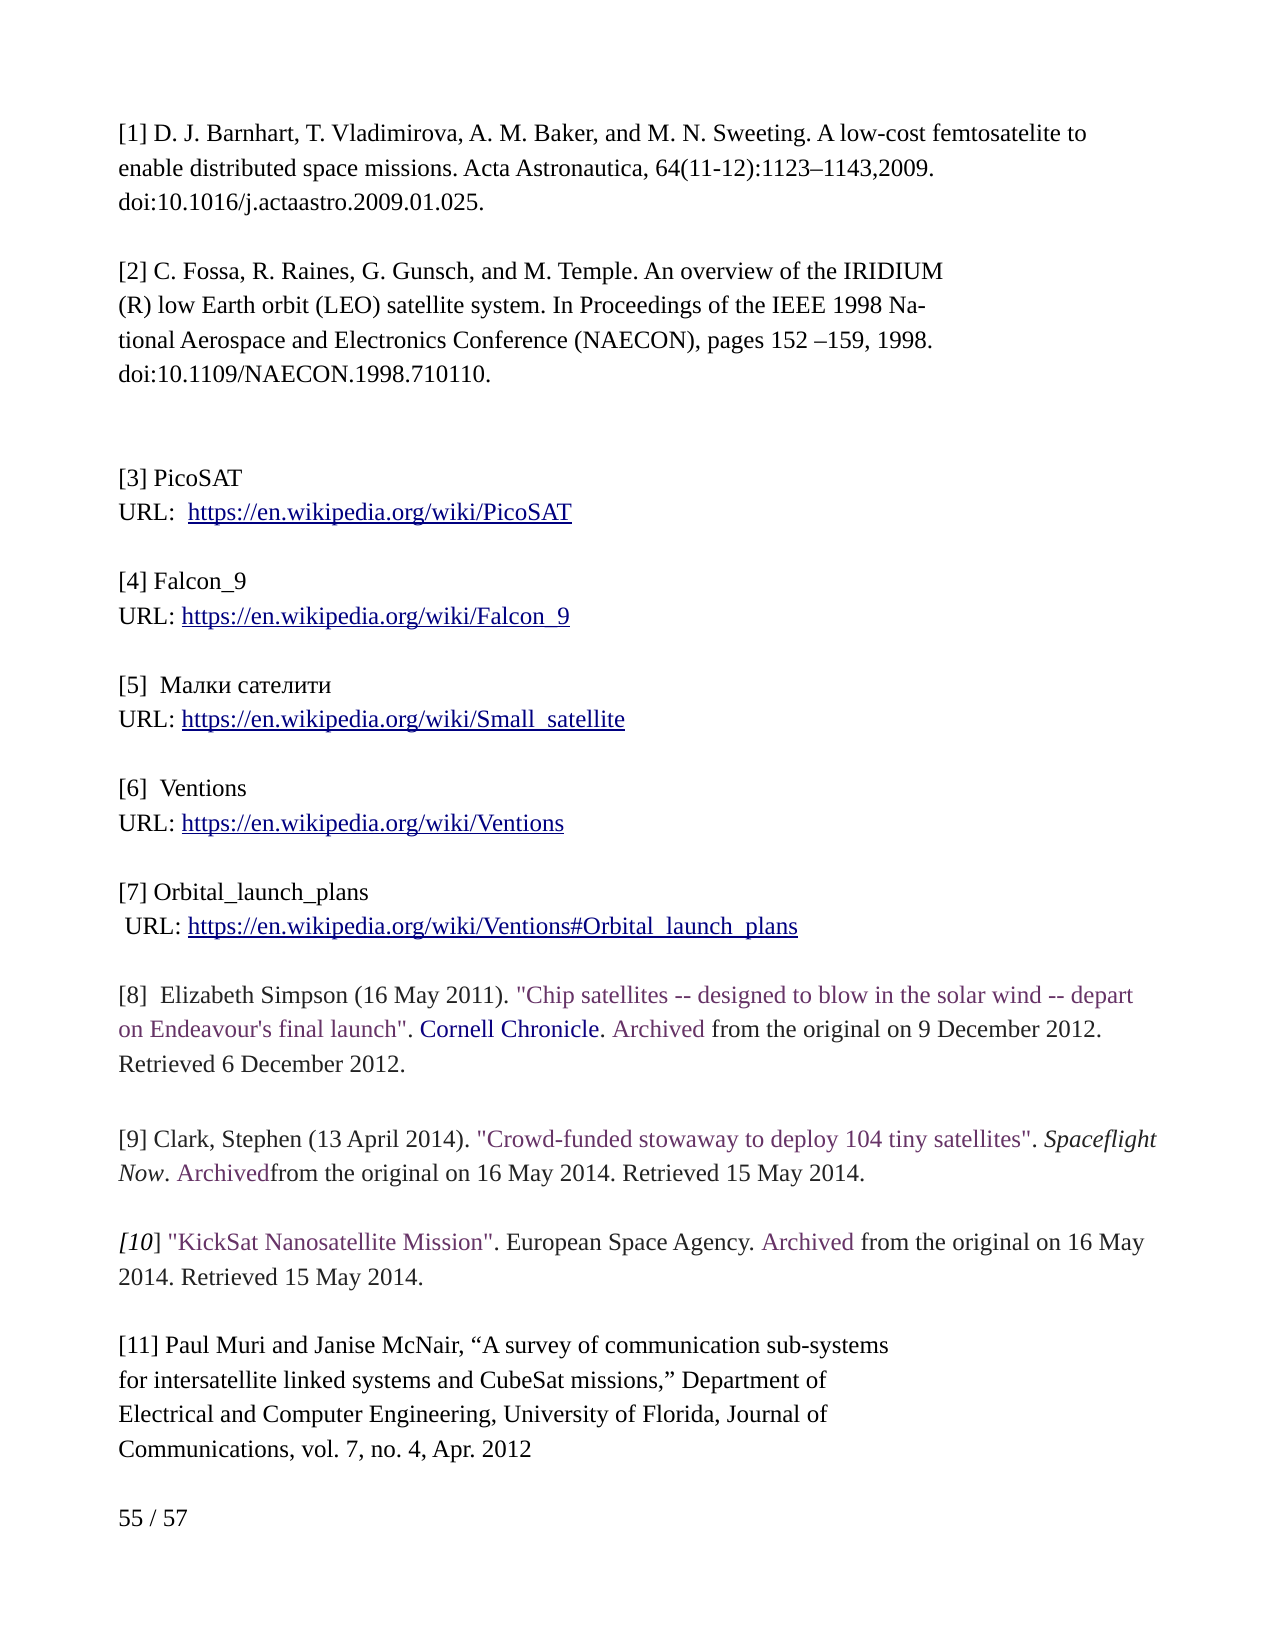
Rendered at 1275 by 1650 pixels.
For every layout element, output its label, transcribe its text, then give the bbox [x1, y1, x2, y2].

text [2] C. Fossa, R. Raines, G. Gunsch, and M. Temple. An overview of the IRIDIUM [118, 256, 1157, 285]
text [11] Paul Muri and Janise McNair, “A survey of communication sub-systems [118, 1331, 1157, 1359]
text [8] Elizabeth Simpson (16 May 2011). "Chip satellites -- designed to blow in the solar wind -- depart on Endeavour's final launch". Cornell Chronicle. Archived from the original on 9 December 2012. Retrieved 6 December 2012. [118, 980, 1157, 1078]
text URL: https://en.wikipedia.org/wiki/Ventions#Orbital_launch_plans [118, 911, 1157, 940]
text Communications, vol. 7, no. 4, Apr. 2012 [118, 1434, 1157, 1463]
text tional Aerospace and Electronics Conference (NAECON), pages 152 –159, 1998. [118, 325, 1157, 354]
text (R) low Earth orbit (LEO) satellite system. In Proceedings of the IEEE 1998 Na- [118, 291, 1157, 319]
text URL: https://en.wikipedia.org/wiki/Ventions [118, 808, 1157, 836]
text for intersatellite linked systems and CubeSat missions,” Department of [118, 1365, 1157, 1394]
text doi:10.1109/NAECON.1998.710110. [118, 359, 1157, 388]
text [9] Clark, Stephen (13 April 2014). "Crowd-funded stowaway to deploy 104 tiny satellites". Spaceflight Now. Archivedfrom the original on 16 May 2014. Retrieved 15 May 2014. [118, 1124, 1157, 1187]
text Electrical and Computer Engineering, University of Florida, Journal of [118, 1399, 1157, 1428]
text [6] Ventions [118, 773, 1157, 802]
text [10] "KickSat Nanosatellite Mission". European Space Agency. Archived from the original on 16 May 2014. Retrieved 15 May 2014. [118, 1227, 1157, 1290]
text URL: https://en.wikipedia.org/wiki/Small_satellite [118, 704, 1157, 733]
text URL: https://en.wikipedia.org/wiki/Falcon_9 [118, 601, 1157, 629]
text URL: https://en.wikipedia.org/wiki/PicoSAT [118, 497, 1157, 526]
text [4] Falcon_9 [118, 566, 1157, 595]
text [5] Малки сателити [118, 670, 1157, 698]
text [3] PicoSAT [118, 463, 1157, 492]
text [1] D. J. Barnhart, T. Vladimirova, A. M. Baker, and M. N. Sweeting. A low-cost femtosatelite to enable distributed space missions. Acta Astronautica, 64(11-12):1123–1143,2009. doi:10.1016/j.actaastro.2009.01.025. [118, 118, 1157, 216]
text [7] Orbital_launch_plans [118, 877, 1157, 905]
